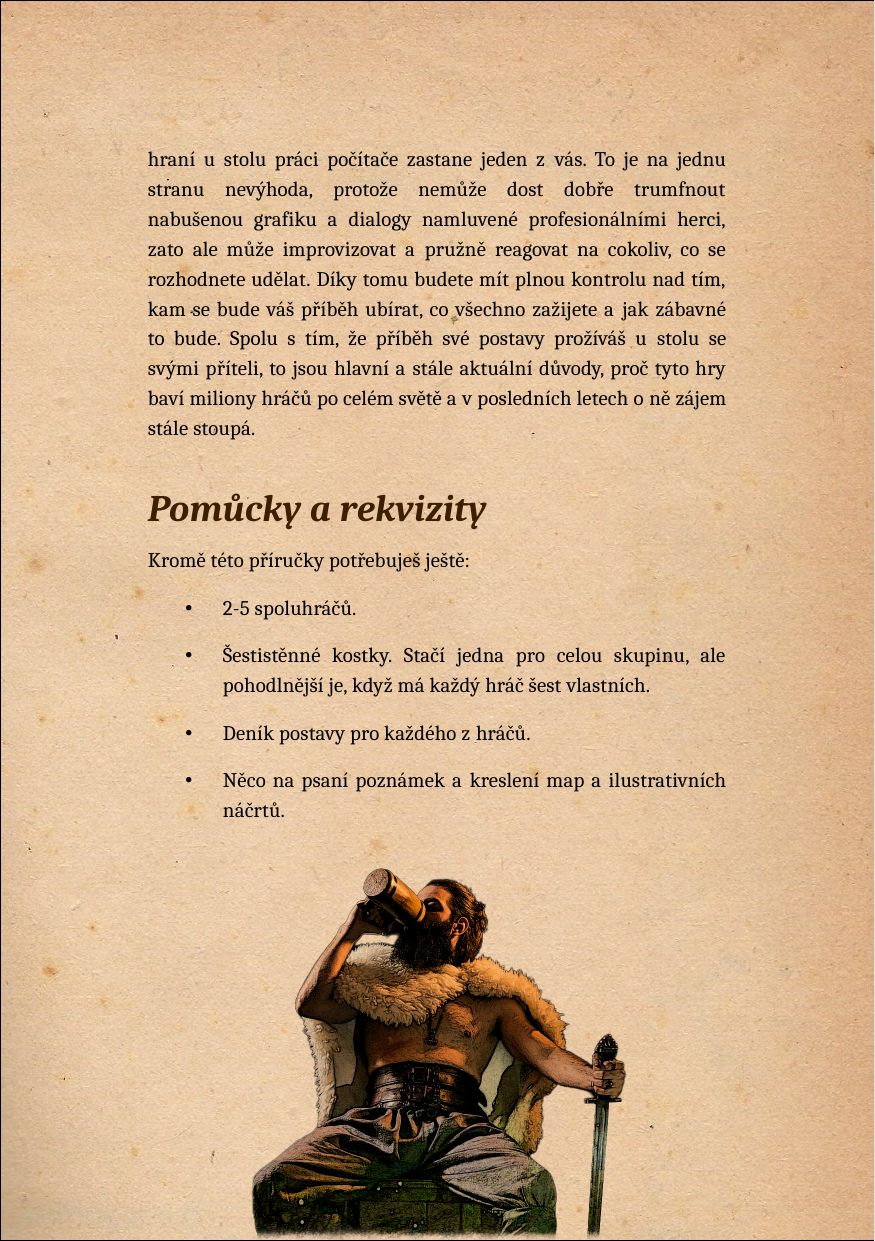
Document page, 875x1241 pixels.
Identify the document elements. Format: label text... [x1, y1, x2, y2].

list Deník postavy pro každého z⁠ hráčů. [185, 722, 726, 746]
picture [1, 1, 874, 1241]
list Šestistěnné kostky. Stačí jedna pro celou skupinu, ale pohodlnější je, když má každý hráč šest vlastních. [185, 644, 726, 698]
text Kromě této příručky potřebuješ ještě: [148, 549, 726, 573]
text hraní u⁠ stolu práci počítače zastane jeden z⁠ vás. To je na jednu stranu nevýhoda, protože nemůže dost dobře trumfnout nabušenou grafiku a⁠ dialogy namluvené profesionálními herci, zato ale může improvizovat a⁠ pružně reagovat na cokoliv, co se rozhodnete udělat. Díky tomu budete mít plnou kontrolu nad tím, kam se bude váš příběh ubírat, co všechno zažijete a⁠ jak zábavné to bude. Spolu s⁠ tím, že příběh své postavy prožíváš u⁠ stolu se svými příteli, to jsou hlavní a⁠ stále aktuální důvody, proč tyto hry baví miliony hráčů po celém světě a⁠ v⁠ posledních letech o⁠ ně zájem stále stoupá. [148, 148, 726, 441]
list Něco na psaní poznámek a⁠ kreslení map a⁠ ilustrativních náčrtů. [185, 769, 726, 823]
subtitle Pomůcky a⁠ rekvizity [148, 488, 726, 531]
list 2-5 spoluhráčů. [185, 596, 726, 620]
